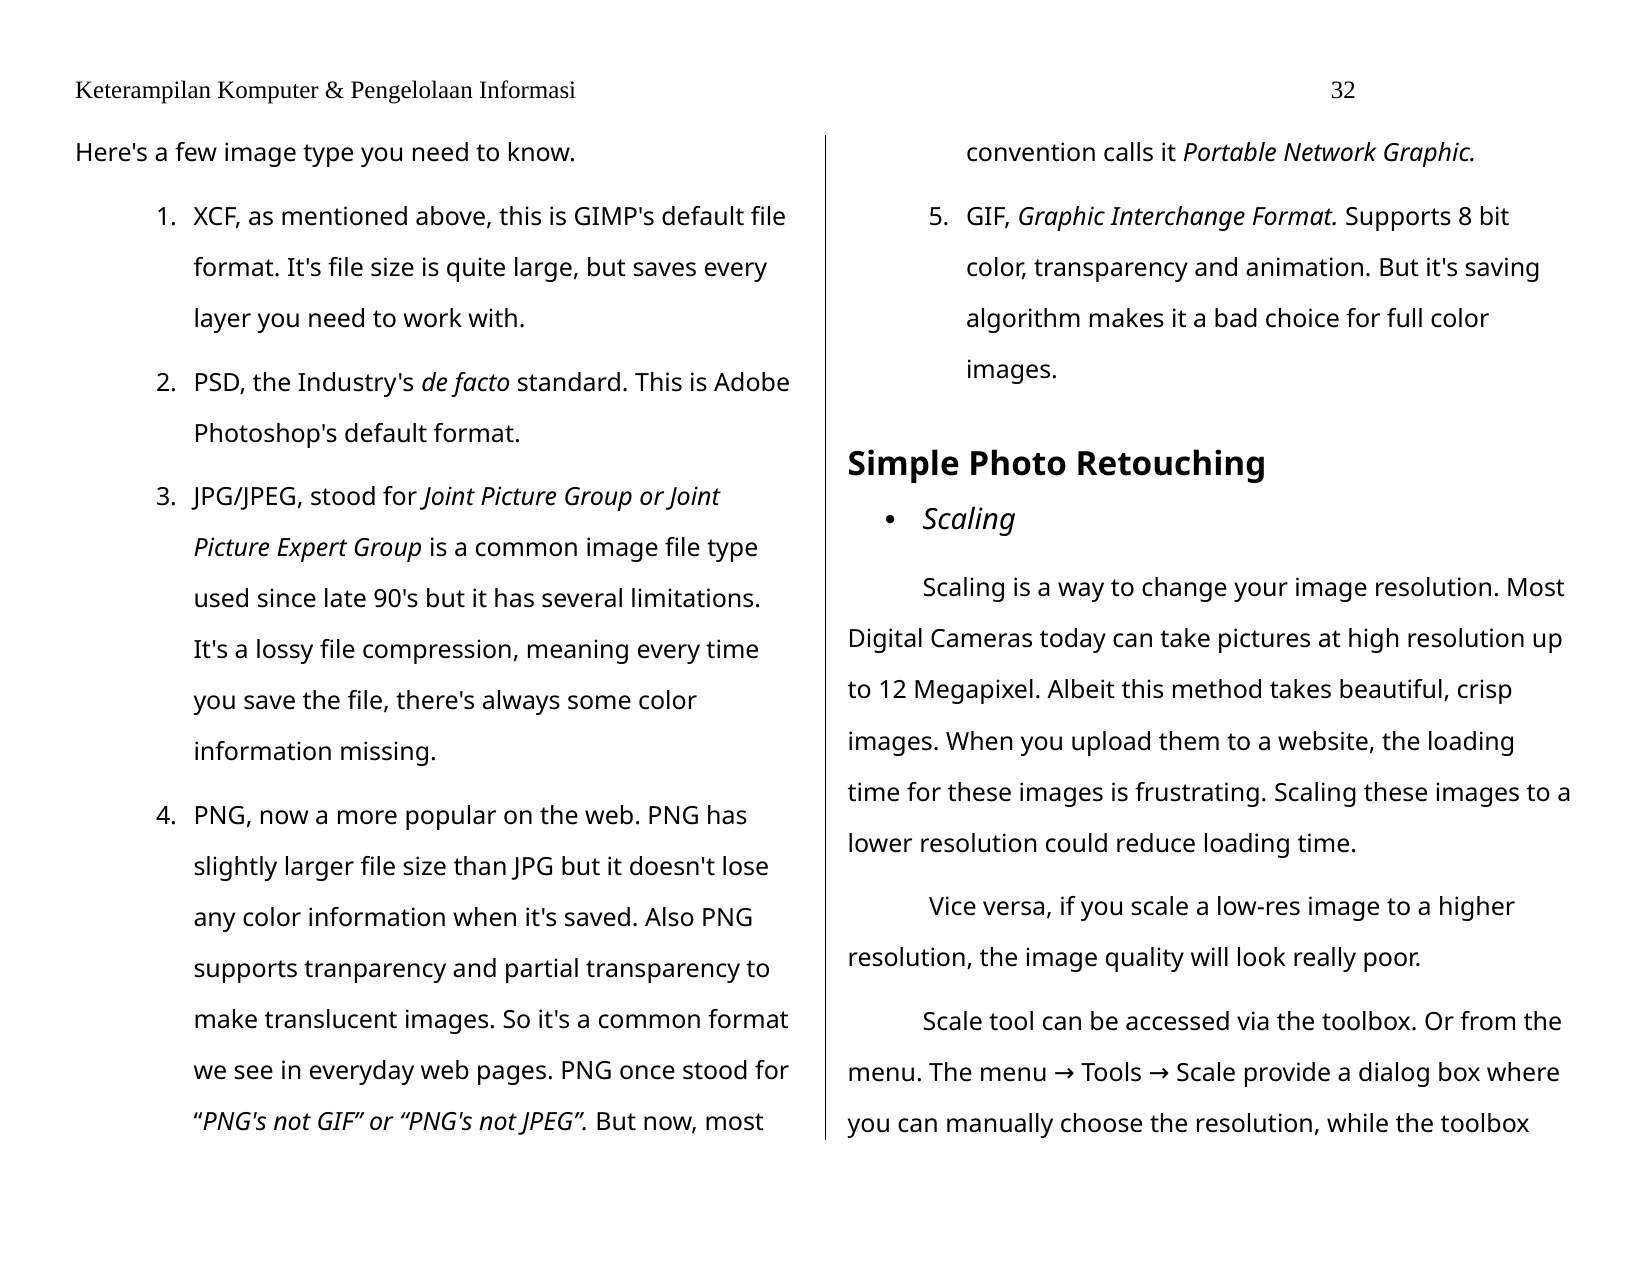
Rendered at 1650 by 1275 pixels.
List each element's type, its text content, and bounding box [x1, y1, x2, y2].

text Vice versa, if you scale a low-res image to a higher resolution, the image quality will look really poor. [847, 889, 1575, 974]
text Scaling is a way to change your image resolution. Most Digital Cameras today can take pictures at high resolution up to 12 Megapixel. Albeit this method takes beautiful, crisp images. When you upload them to a website, the loading time for these images is frustrating. Scaling these images to a lower resolution could reduce loading time. [847, 570, 1575, 859]
subtitle Simple Photo Retouching [847, 440, 1575, 486]
list Scaling [885, 498, 1575, 538]
list PNG, now a more popular on the web. PNG has slightly larger file size than JPG but it doesn't lose any color information when it's saved. Also PNG supports tranparency and partial transparency to make translucent images. So it's a common format we see in everyday web pages. PNG once stood for “PNG's not GIF” or “PNG's not JPEG”. But now, most [156, 797, 802, 1138]
list JPG/JPEG, stood for Joint Picture Group or Joint Picture Expert Group is a common image file type used since late 90's but it has several limitations. It's a lossy file compression, meaning every time you save the file, there's always some color information missing. [156, 479, 802, 768]
text Scale tool can be accessed via the toolbox. Or from the menu. The menu → Tools → Scale provide a dialog box where you can manually choose the resolution, while the toolbox [847, 1003, 1575, 1139]
text Here's a few image type you need to know. [75, 135, 802, 169]
list XCF, as mentioned above, this is GIMP's default file format. It's file size is quite large, but saves every layer you need to work with. [156, 198, 802, 335]
list PSD, the Industry's de facto standard. This is Adobe Photoshop's default format. [156, 364, 802, 449]
list convention calls it Portable Network Graphic. [928, 135, 1575, 169]
list GIF, Graphic Interchange Format. Supports 8 bit color, transparency and animation. But it's saving algorithm makes it a bad choice for full color images. [928, 198, 1575, 386]
